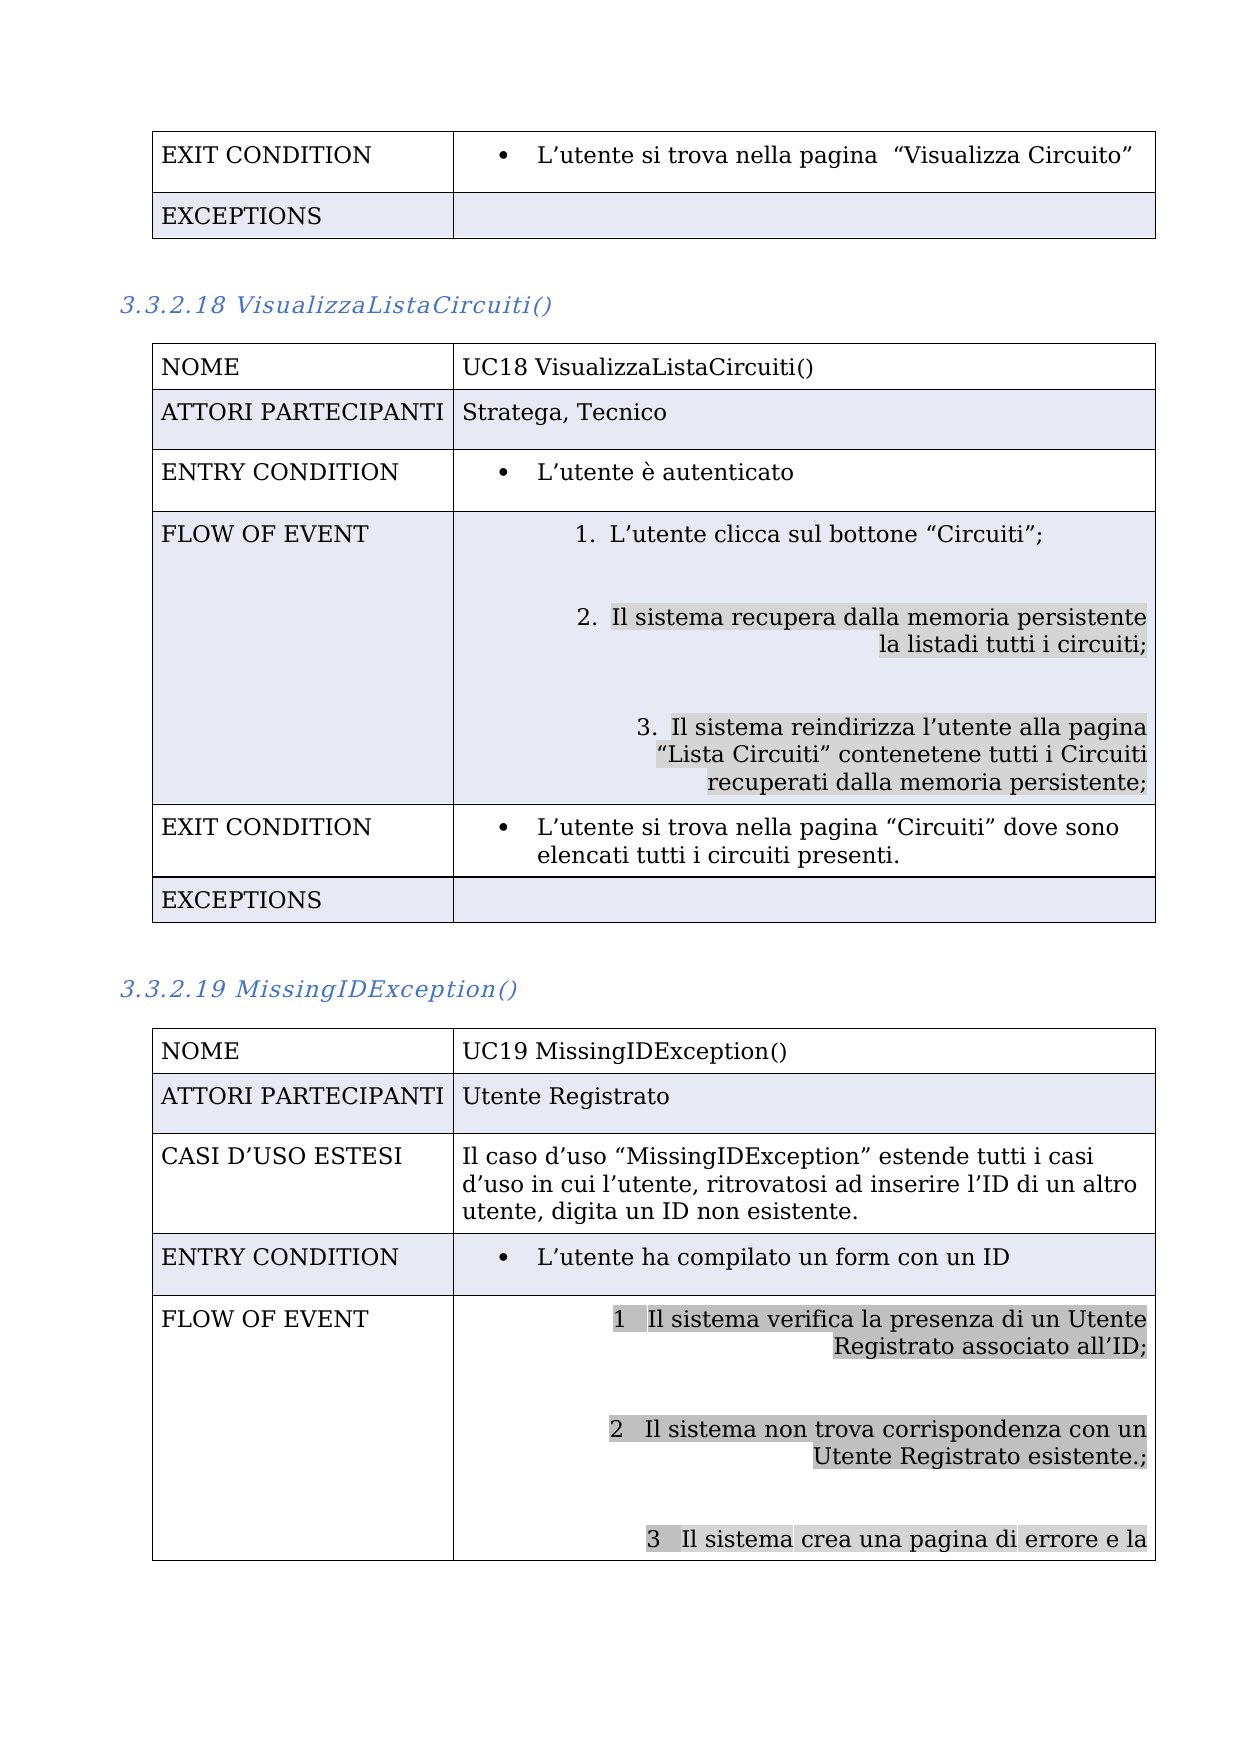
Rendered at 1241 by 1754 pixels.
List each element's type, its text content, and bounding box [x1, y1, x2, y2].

table_cell ENTRY CONDITION [153, 450, 453, 511]
table_cell [454, 193, 1155, 237]
table_header UC19 MissingIDException() [454, 1029, 1155, 1073]
table_cell L’utente si trova nella pagina “Visualizza Circuito” [454, 132, 1155, 192]
table_cell L’utente si trova nella pagina “Circuiti” dove sono elencati tutti i circuiti presenti. [454, 805, 1155, 876]
table_cell Il sistema verifica la presenza di un Utente Registrato associato all’ID; Il sistema non trova corrispondenza con un Utente Registrato esistente.; Il sistema crea una pagina di errore e la [454, 1296, 1155, 1560]
table_cell EXCEPTIONS [153, 878, 453, 922]
table_cell EXCEPTIONS [153, 193, 453, 237]
table_cell ATTORI PARTECIPANTI [153, 1074, 453, 1133]
table_cell EXIT CONDITION [153, 132, 453, 192]
table_cell CASI D’USO ESTESI [153, 1134, 453, 1233]
table_cell Il caso d’uso “MissingIDException” estende tutti i casi d’uso in cui l’utente, ritrovatosi ad inserire l’ID di un altro utente, digita un ID non esistente. [454, 1134, 1155, 1233]
table_cell ATTORI PARTECIPANTI [153, 390, 453, 449]
table_cell Utente Registrato [454, 1074, 1155, 1133]
table_cell L’utente clicca sul bottone “Circuiti”; Il sistema recupera dalla memoria persistente la listadi tutti i circuiti; Il sistema reindirizza l’utente alla pagina “Lista Circuiti” contenetene tutti i Circuiti recuperati dalla memoria persistente; [454, 512, 1155, 803]
subtitle 3.3.2.18 VisualizzaListaCircuiti() [118, 291, 1122, 318]
table_cell ENTRY CONDITION [153, 1234, 453, 1295]
table_cell EXIT CONDITION [153, 805, 453, 876]
table_cell FLOW OF EVENT [153, 512, 453, 803]
table_cell L’utente è autenticato [454, 450, 1155, 511]
table_header UC18 VisualizzaListaCircuiti() [454, 344, 1155, 388]
table_cell [454, 878, 1155, 922]
subtitle 3.3.2.19 MissingIDException() [118, 975, 1122, 1002]
table_cell L’utente ha compilato un form con un ID [454, 1234, 1155, 1295]
table_cell FLOW OF EVENT [153, 1296, 453, 1560]
table_cell Stratega, Tecnico [454, 390, 1155, 449]
table_header NOME [153, 344, 453, 388]
table_header NOME [153, 1029, 453, 1073]
